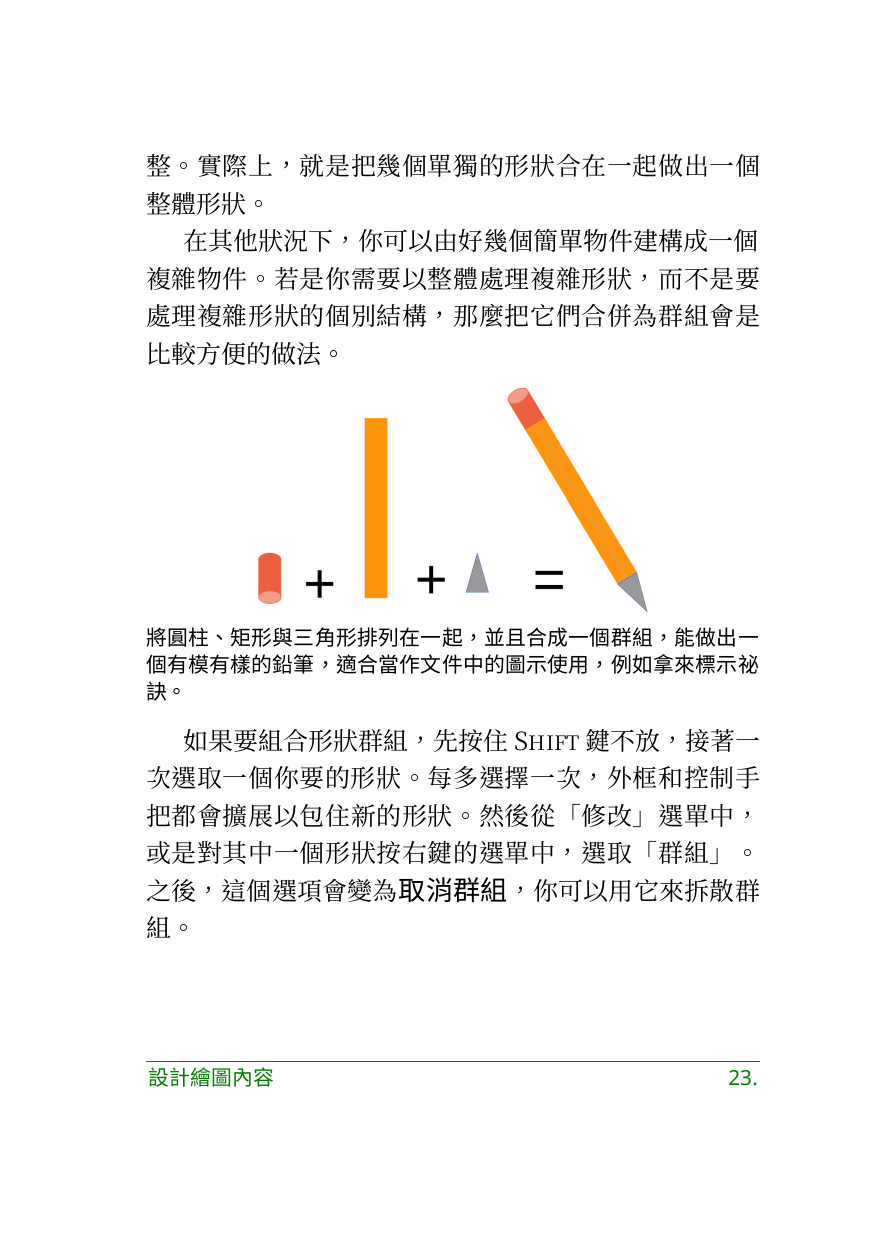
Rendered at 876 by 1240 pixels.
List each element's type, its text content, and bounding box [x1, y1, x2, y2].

picture [257, 386, 649, 614]
table_header [649, 386, 760, 613]
text 如果要組合形狀群組，先按住Shift鍵不放，接著一次選取一個你要的形狀。每多選擇一次，外框和控制手把都會擴展以包住新的形狀。然後從「修改」選單中，或是對其中一個形狀按右鍵的選單中，選取「群組」。之後，這個選項會變為取消群組，你可以用它來拆散群組。 [146, 720, 760, 945]
table_cell 將圓柱、矩形與三角形排列在一起，並且合成一個群組，能做出一個有模有樣的鉛筆，適合當作文件中的圖示使用，例如拿來標示祕訣。 [146, 616, 760, 705]
table_header [146, 386, 257, 613]
text 在其他狀況下，你可以由好幾個簡單物件建構成一個複雜物件。若是你需要以整體處理複雜形狀，而不是要處理複雜形狀的個別結構，那麼把它們合併為群組會是比較方便的做法。 [146, 221, 760, 371]
text 整。實際上，就是把幾個單獨的形狀合在一起做出一個整體形狀。 [146, 146, 760, 221]
